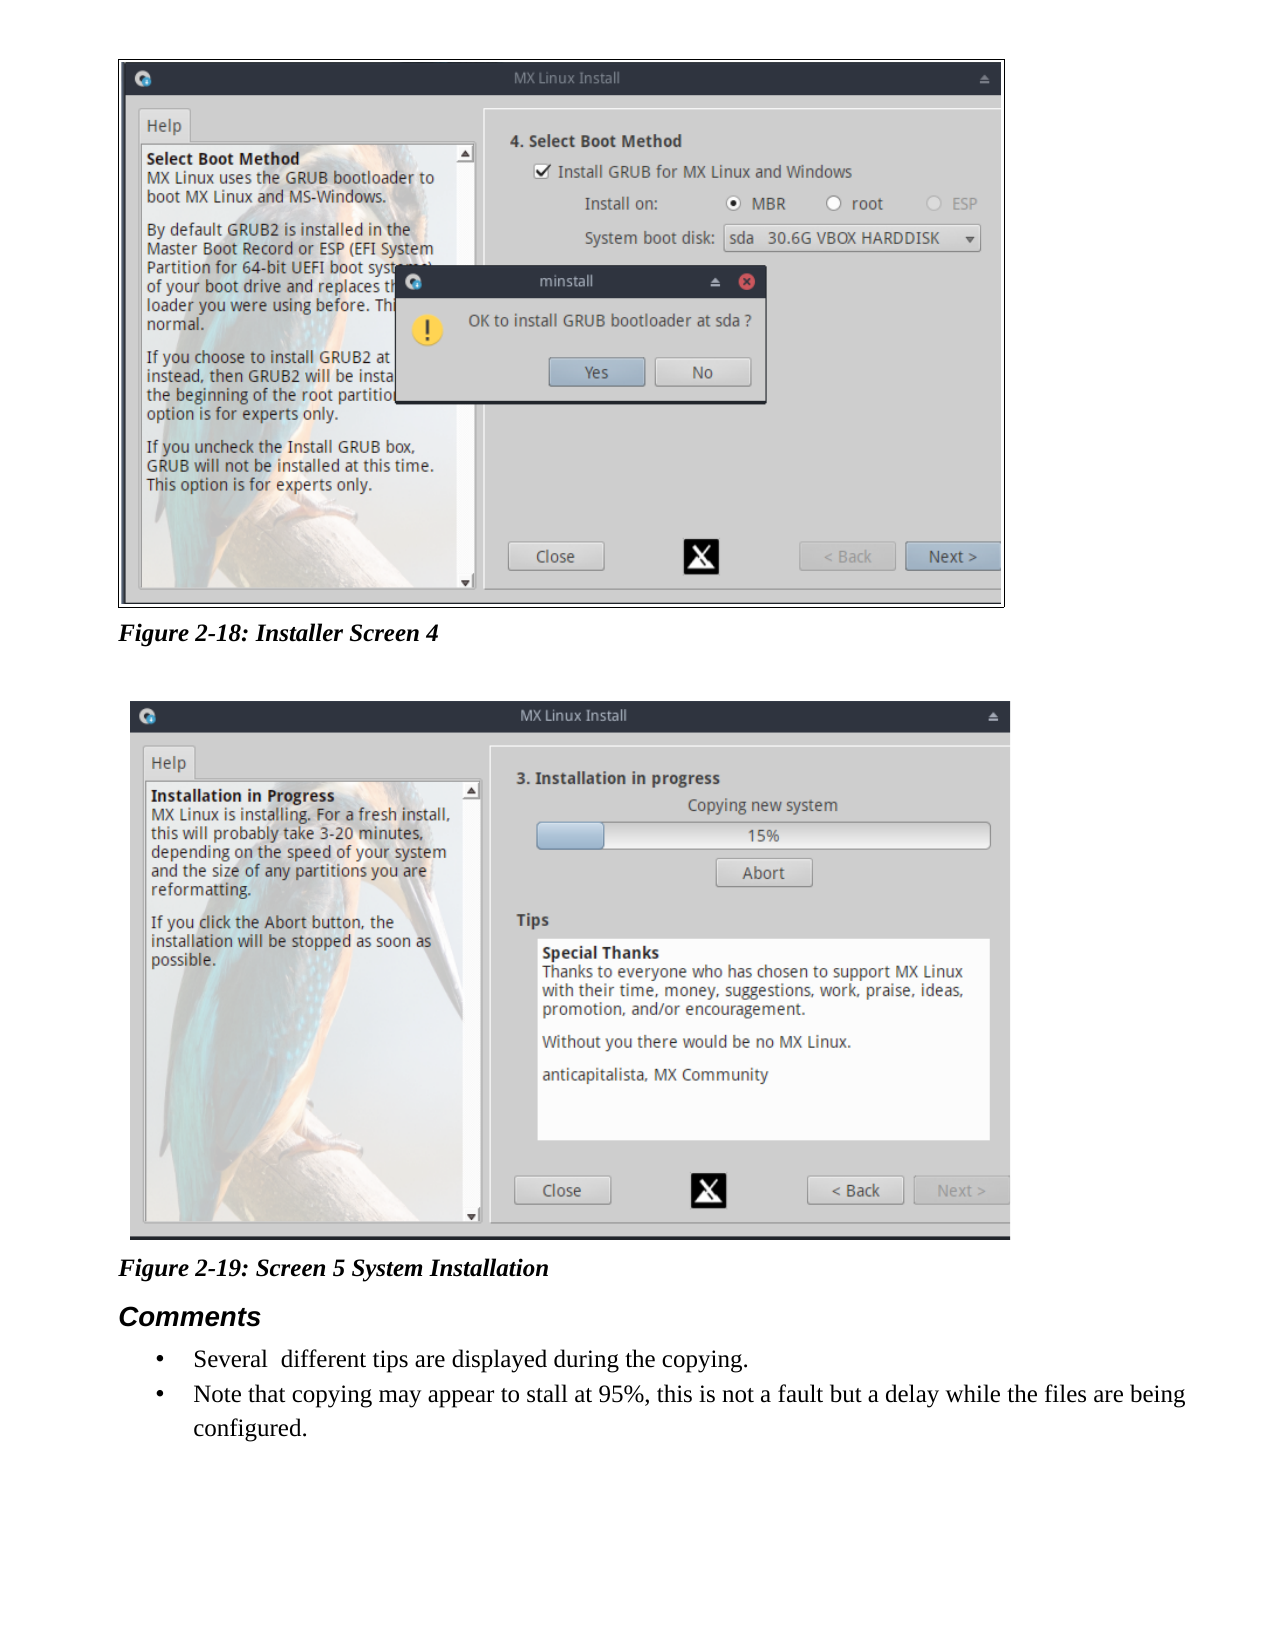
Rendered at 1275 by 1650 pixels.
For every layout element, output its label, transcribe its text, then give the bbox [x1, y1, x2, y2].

text Figure 2-18: Installer Screen 4 [118, 59, 1216, 647]
list Note that copying may appear to stall at 95%, this is not a fault but a delay while the files are being configured. [156, 1379, 1216, 1442]
picture [130, 701, 1011, 1240]
picture [121, 62, 1001, 604]
list Several different tips are displayed during the copying. [156, 1344, 1216, 1373]
subtitle Comments [118, 1300, 1216, 1332]
text Figure 2-19: Screen 5 System Installation [118, 1253, 1216, 1282]
